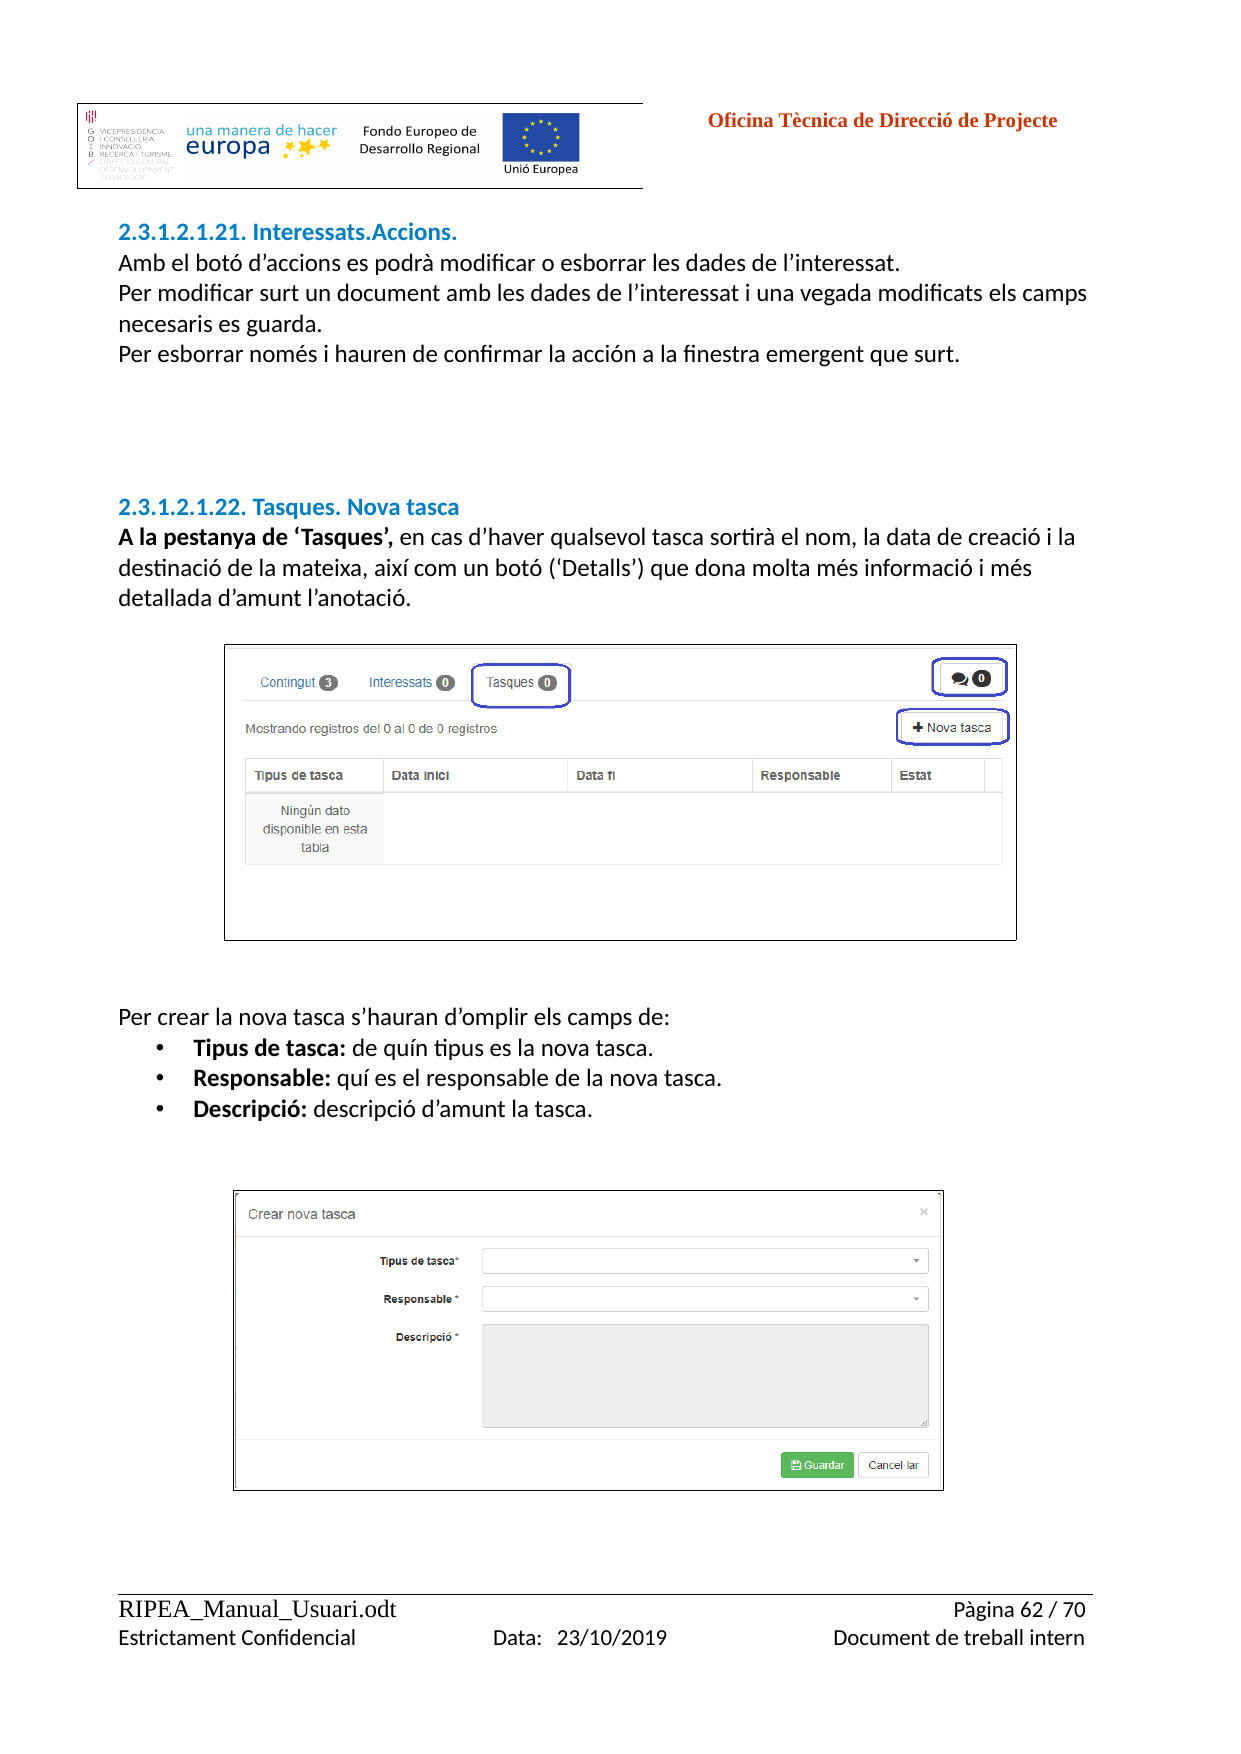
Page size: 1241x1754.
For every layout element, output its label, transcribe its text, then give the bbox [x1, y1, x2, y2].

text Per esborrar només i hauren de confirmar la acción a la finestra emergent que surt. [118, 338, 1122, 369]
list Descripció: descripció d’amunt la tasca. [156, 1093, 1122, 1123]
list Responsable: quí es el responsable de la nova tasca. [156, 1062, 1122, 1093]
picture [184, 108, 585, 182]
text Per crear la nova tasca s’hauran d’omplir els camps de: [118, 1001, 1122, 1032]
list Tipus de tasca: de quín tipus es la nova tasca. [156, 1032, 1122, 1062]
text Per modificar surt un document amb les dades de l’interessat i una vegada modificats els camps necesaris es guarda. [118, 277, 1122, 338]
subtitle 2.3.1.2.1.21. Interessats.Accions. [118, 216, 1122, 247]
picture [82, 108, 178, 182]
text Amb el botó d’accions es podrà modificar o esborrar les dades de l’interessat. [118, 247, 1122, 277]
picture [227, 646, 1013, 938]
subtitle 2.3.1.2.1.22. Tasques. Nova tasca [118, 491, 1122, 522]
picture [235, 1193, 941, 1488]
text A la pestanya de ‘Tasques’, en cas d’haver qualsevol tasca sortirà el nom, la data de creació i la destinació de la mateixa, així com un botó (‘Detalls’) que dona molta més informació i més detallada d’amunt l’anotació. [118, 522, 1122, 613]
